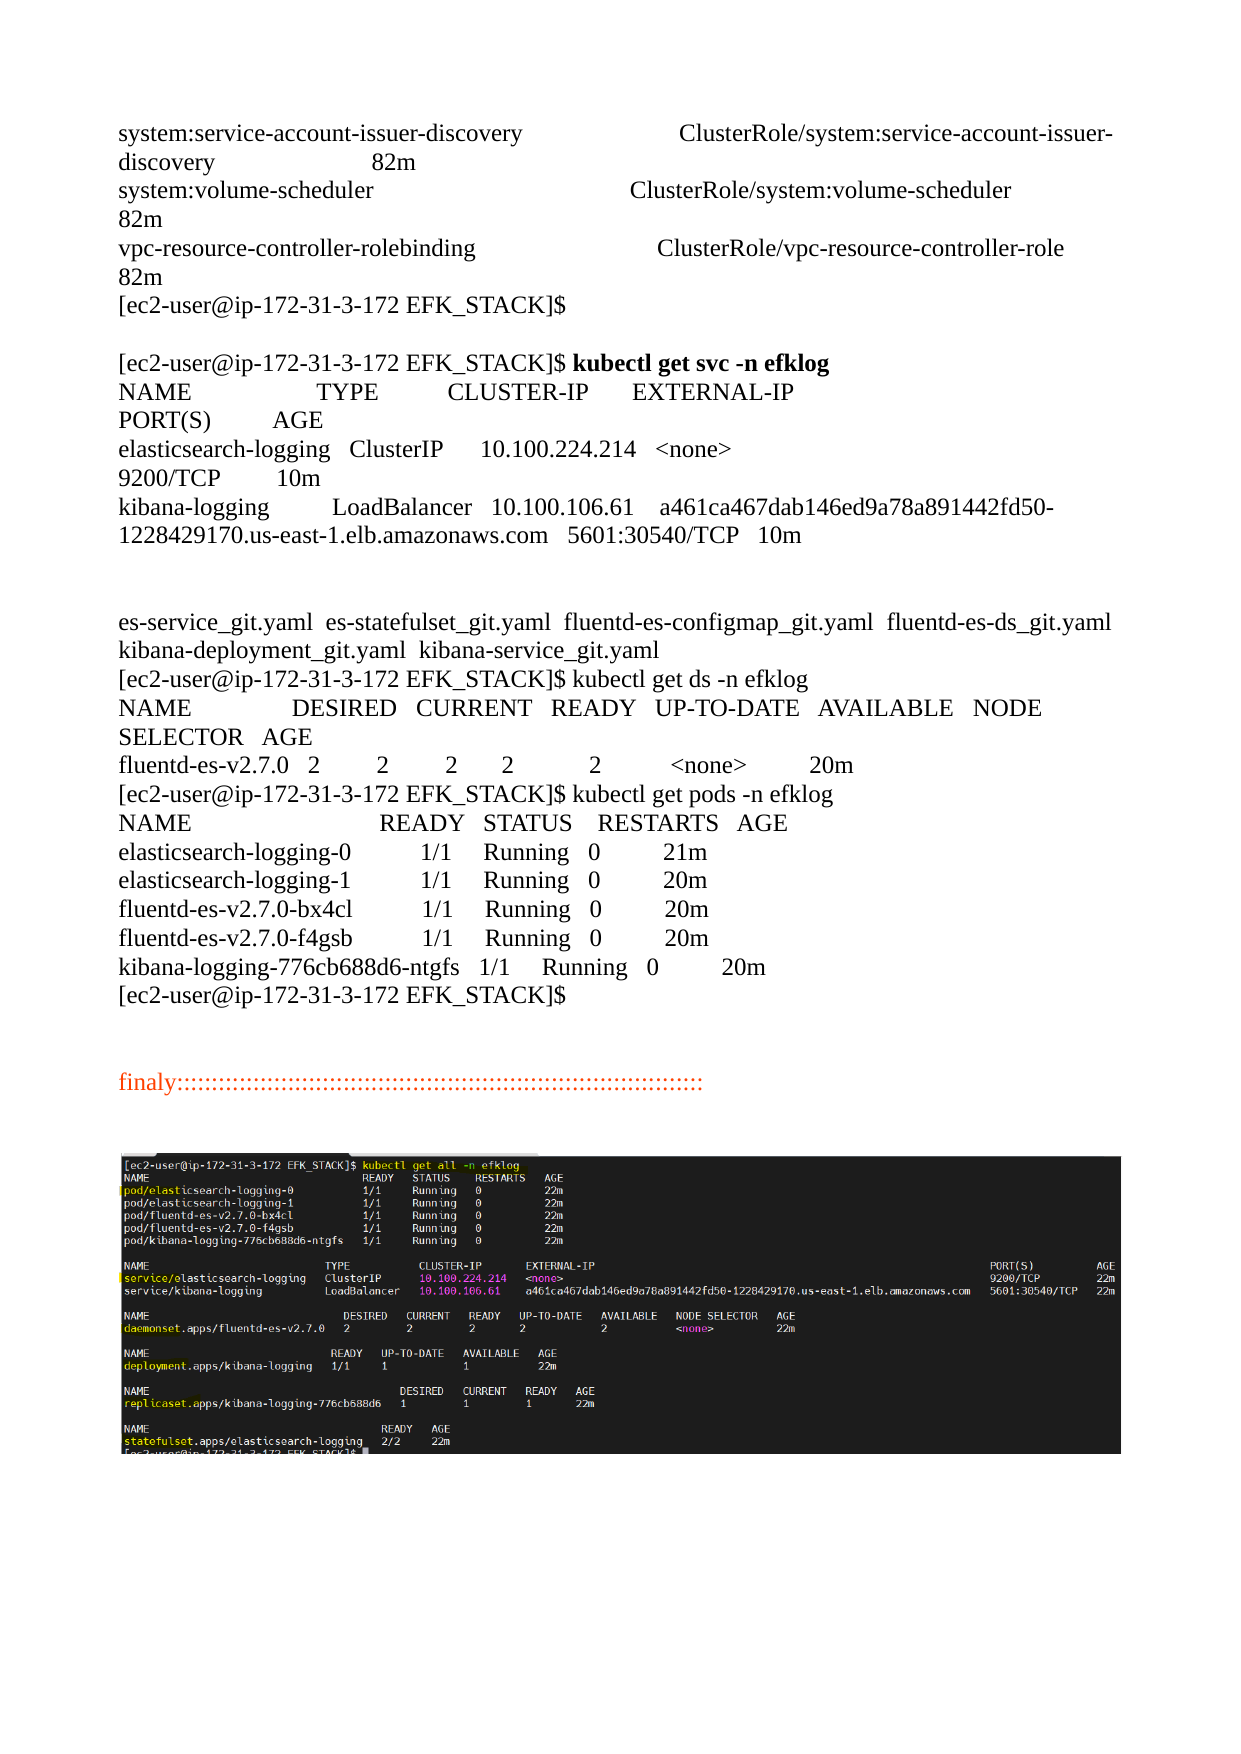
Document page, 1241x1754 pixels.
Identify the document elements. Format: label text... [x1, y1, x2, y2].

picture [118, 1153, 1123, 1454]
text NAME DESIRED CURRENT READY UP-TO-DATE AVAILABLE NODE SELECTOR AGE [118, 693, 1122, 751]
text [ec2-user@ip-172-31-3-172 EFK_STACK]$ [ec2-user@ip-172-31-3-172 EFK_STACK]$ kubectl get svc -n efklog [118, 291, 1122, 377]
text NAME TYPE CLUSTER-IP EXTERNAL-IP PORT(S) AGE [118, 377, 1122, 434]
text [ec2-user@ip-172-31-3-172 EFK_STACK]$ finaly:::::::::::::::::::::::::::::::::::::::::::::::::::::::::::::::::::::::::::: [118, 981, 1122, 1124]
text fluentd-es-v2.7.0-f4gsb 1/1 Running 0 20m [118, 923, 1122, 952]
text NAME READY STATUS RESTARTS AGE [118, 808, 1122, 837]
text kibana-logging-776cb688d6-ntgfs 1/1 Running 0 20m [118, 952, 1122, 981]
text system:volume-scheduler ClusterRole/system:volume-scheduler 82m [118, 176, 1122, 233]
text [ec2-user@ip-172-31-3-172 EFK_STACK]$ kubectl get ds -n efklog [118, 664, 1122, 693]
text [ec2-user@ip-172-31-3-172 EFK_STACK]$ kubectl get pods -n efklog [118, 779, 1122, 808]
text fluentd-es-v2.7.0-bx4cl 1/1 Running 0 20m [118, 894, 1122, 923]
text elasticsearch-logging ClusterIP 10.100.224.214 <none> 9200/TCP 10m [118, 434, 1122, 492]
text kibana-logging LoadBalancer 10.100.106.61 a461ca467dab146ed9a78a891442fd50-1228429170.us-east-1.elb.amazonaws.com 5601:30540/TCP 10m [118, 492, 1122, 549]
text elasticsearch-logging-0 1/1 Running 0 21m [118, 837, 1122, 866]
text fluentd-es-v2.7.0 2 2 2 2 2 <none> 20m [118, 751, 1122, 779]
text system:service-account-issuer-discovery ClusterRole/system:service-account-issuer-discovery 82m [118, 118, 1122, 176]
text vpc-resource-controller-rolebinding ClusterRole/vpc-resource-controller-role 82m [118, 233, 1122, 291]
text elasticsearch-logging-1 1/1 Running 0 20m [118, 866, 1122, 894]
text es-service_git.yaml es-statefulset_git.yaml fluentd-es-configmap_git.yaml fluentd-es-ds_git.yaml kibana-deployment_git.yaml kibana-service_git.yaml [118, 607, 1122, 664]
